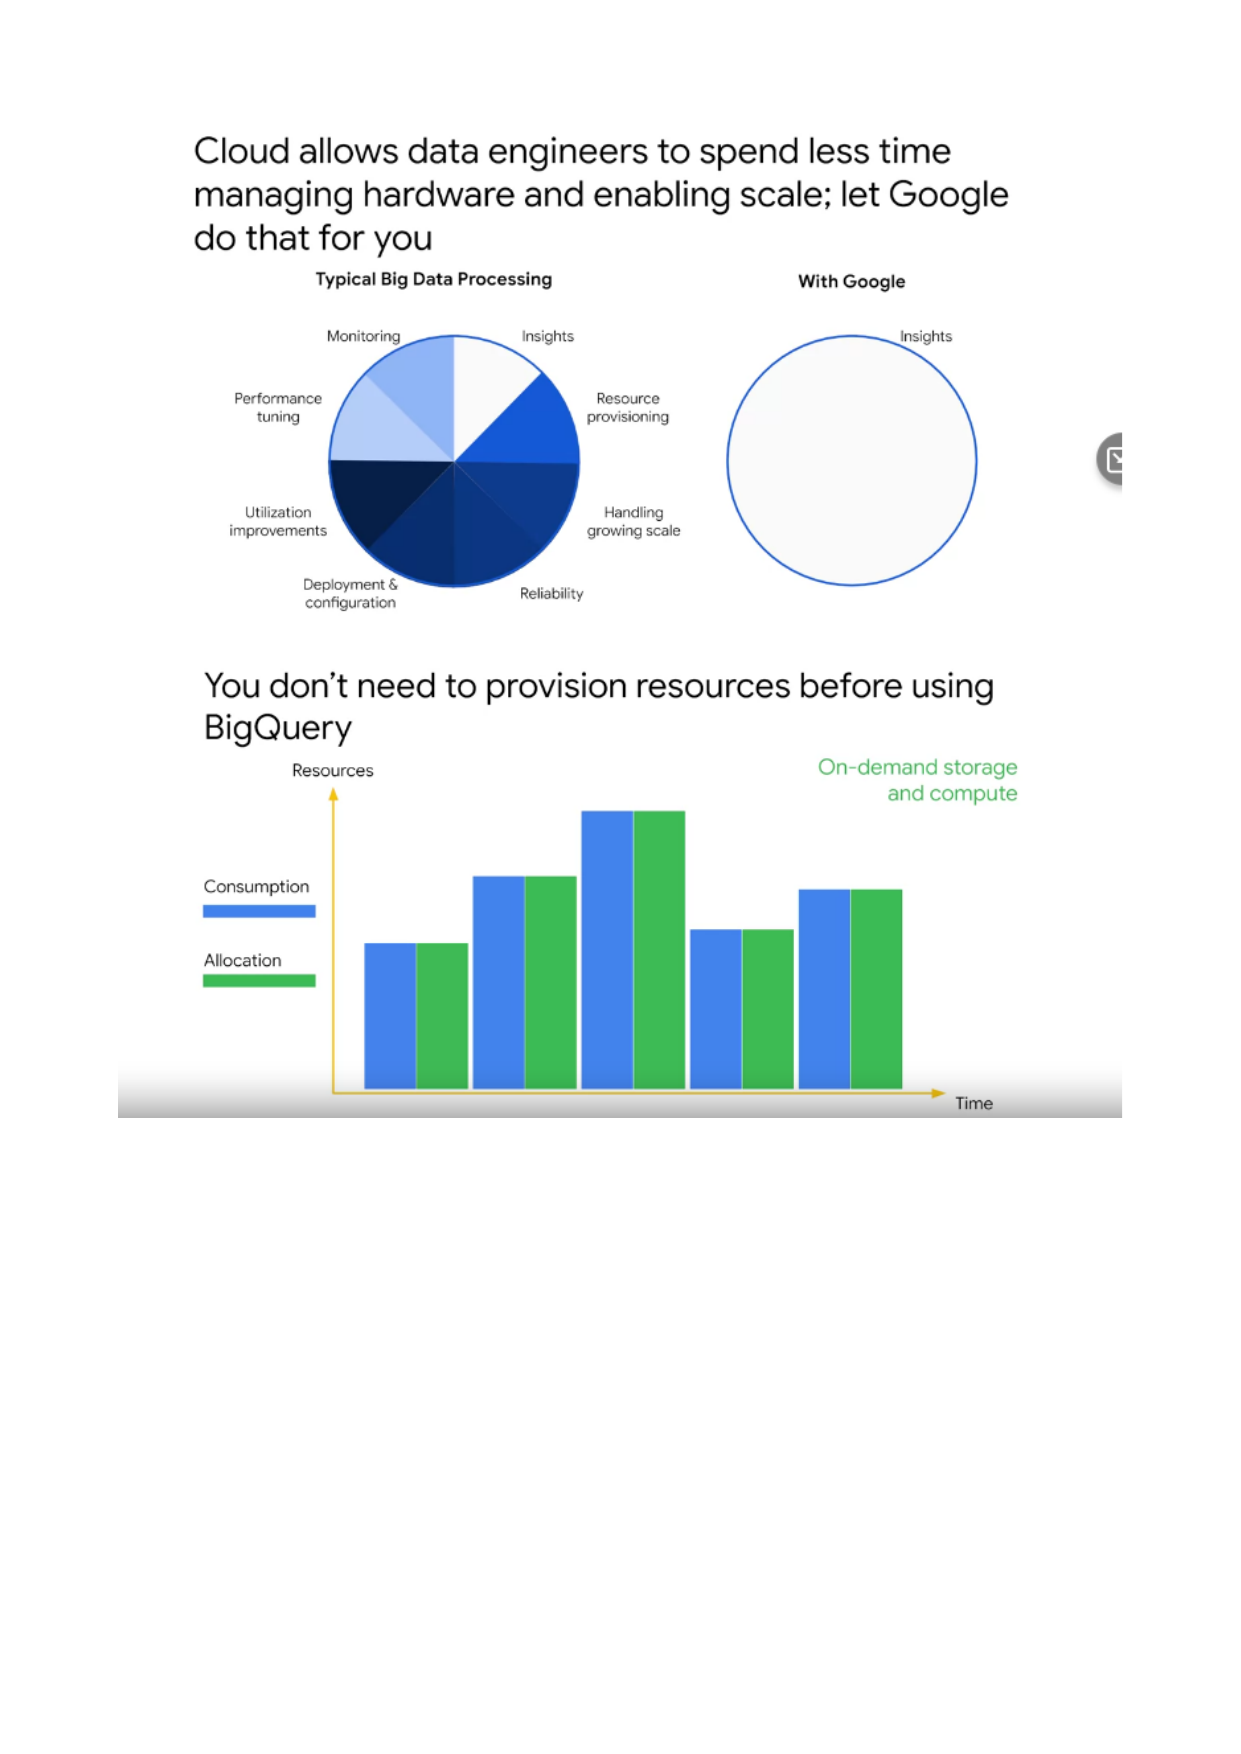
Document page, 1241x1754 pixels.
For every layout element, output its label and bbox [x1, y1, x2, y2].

picture [118, 659, 1123, 1118]
picture [118, 118, 1123, 631]
